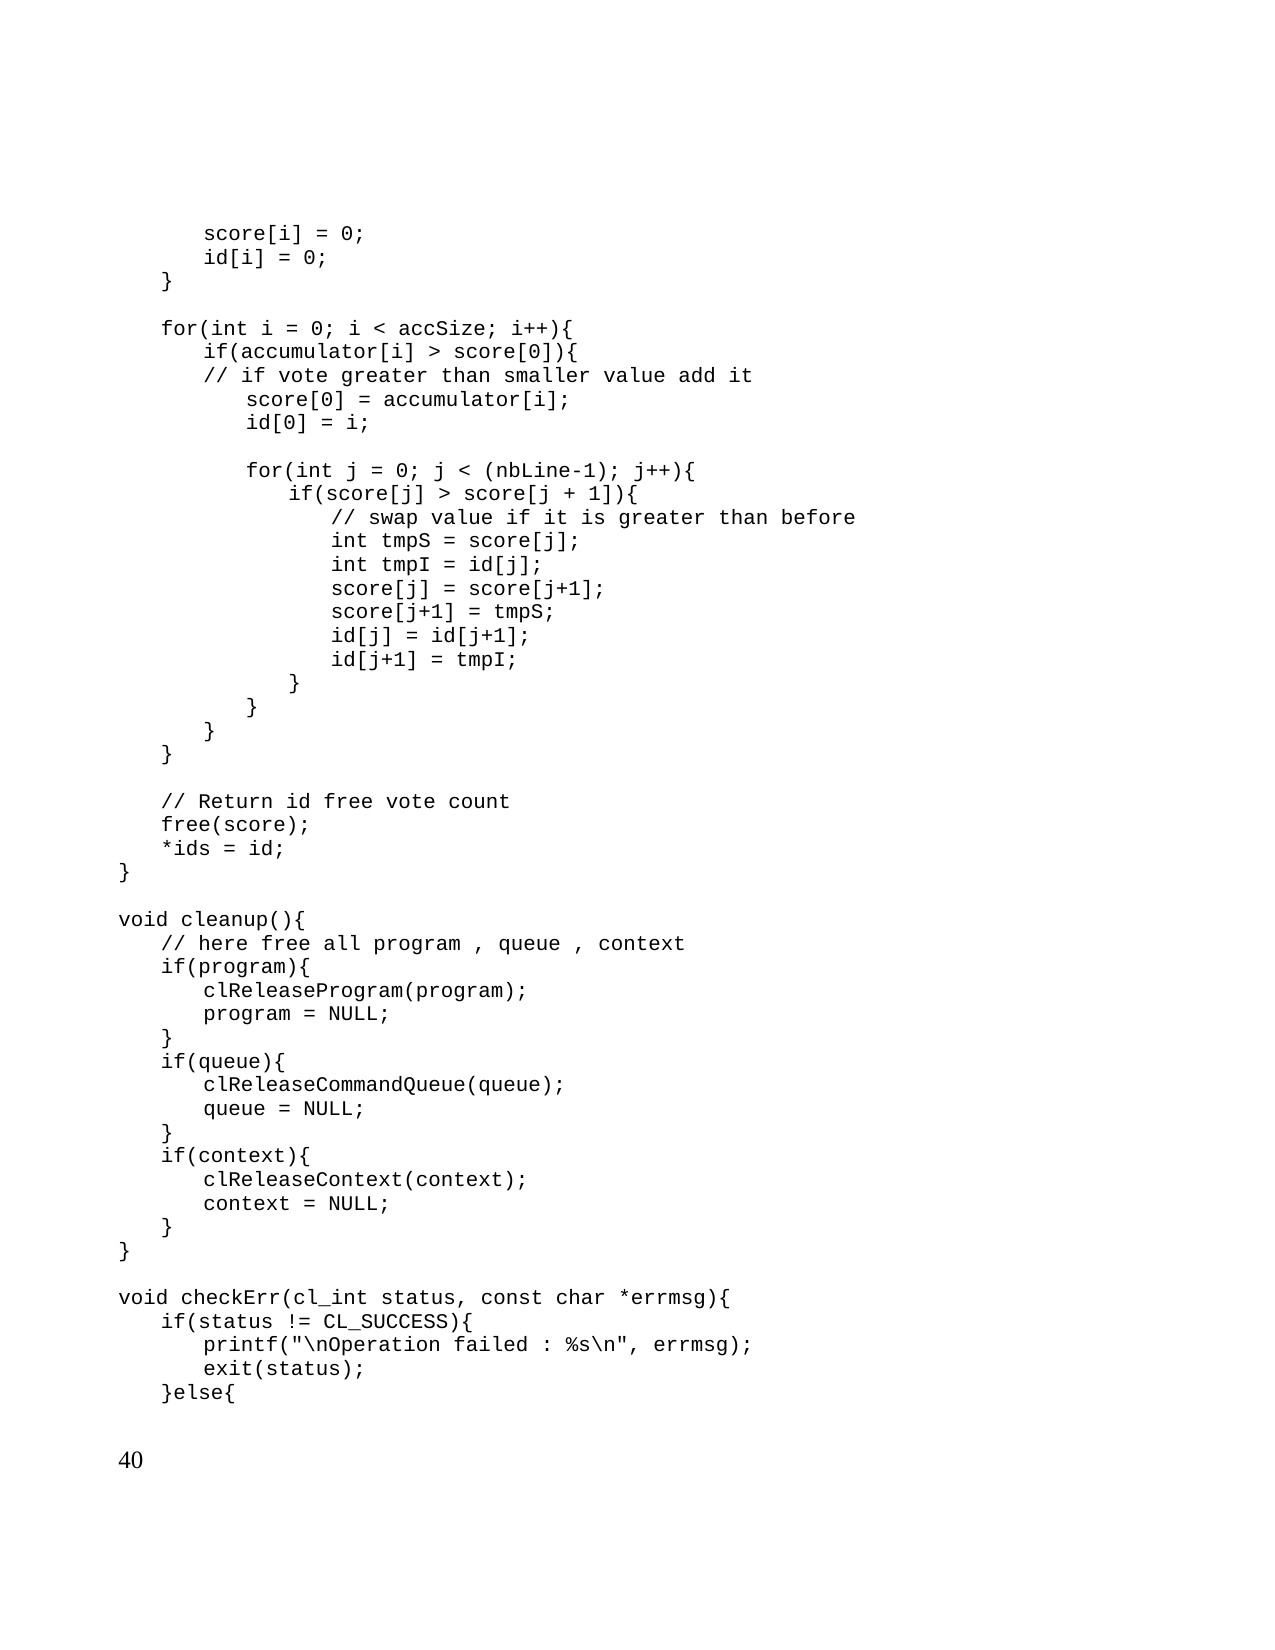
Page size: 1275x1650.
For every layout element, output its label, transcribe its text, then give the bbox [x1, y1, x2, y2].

text if(status != CL_SUCCESS){ [118, 1311, 1157, 1334]
text id[0] = i; [118, 412, 1157, 436]
text id[i] = 0; [118, 247, 1157, 270]
text clReleaseCommandQueue(queue); [118, 1074, 1157, 1098]
text // Return id free vote count [118, 791, 1157, 814]
text // here free all program , queue , context [118, 932, 1157, 956]
text printf("\nOperation failed : %s\n", errmsg); [118, 1334, 1157, 1358]
text void checkErr(cl_int status, const char *errmsg){ [118, 1287, 1157, 1311]
text exit(status); [118, 1358, 1157, 1382]
text clReleaseProgram(program); [118, 980, 1157, 1003]
text } [118, 1122, 1157, 1145]
text if(context){ [118, 1145, 1157, 1169]
text score[j] = score[j+1]; [118, 578, 1157, 601]
text clReleaseContext(context); [118, 1169, 1157, 1193]
text free(score); [118, 814, 1157, 838]
text } [118, 1240, 1157, 1263]
text // if vote greater than smaller value add it [118, 365, 1157, 389]
text int tmpI = id[j]; [118, 554, 1157, 578]
text if(score[j] > score[j + 1]){ [118, 483, 1157, 507]
text if(program){ [118, 956, 1157, 980]
text } [118, 270, 1157, 294]
text id[j] = id[j+1]; [118, 625, 1157, 649]
text if(queue){ [118, 1051, 1157, 1074]
text score[j+1] = tmpS; [118, 601, 1157, 625]
text }else{ [118, 1382, 1157, 1405]
text context = NULL; [118, 1193, 1157, 1216]
text void cleanup(){ [118, 909, 1157, 932]
text *ids = id; [118, 838, 1157, 862]
text // swap value if it is greater than before [118, 507, 1157, 531]
text } [118, 1027, 1157, 1051]
text for(int j = 0; j < (nbLine-1); j++){ [118, 459, 1157, 483]
text } [118, 743, 1157, 767]
text if(accumulator[i] > score[0]){ [118, 341, 1157, 365]
text queue = NULL; [118, 1098, 1157, 1122]
text score[i] = 0; [118, 223, 1157, 247]
text int tmpS = score[j]; [118, 531, 1157, 554]
text for(int i = 0; i < accSize; i++){ [118, 318, 1157, 341]
text } [118, 862, 1157, 885]
text score[0] = accumulator[i]; [118, 389, 1157, 412]
text program = NULL; [118, 1003, 1157, 1027]
text id[j+1] = tmpI; [118, 649, 1157, 672]
text } [118, 1216, 1157, 1240]
text } [118, 672, 1157, 696]
text } [118, 720, 1157, 743]
text } [118, 696, 1157, 720]
